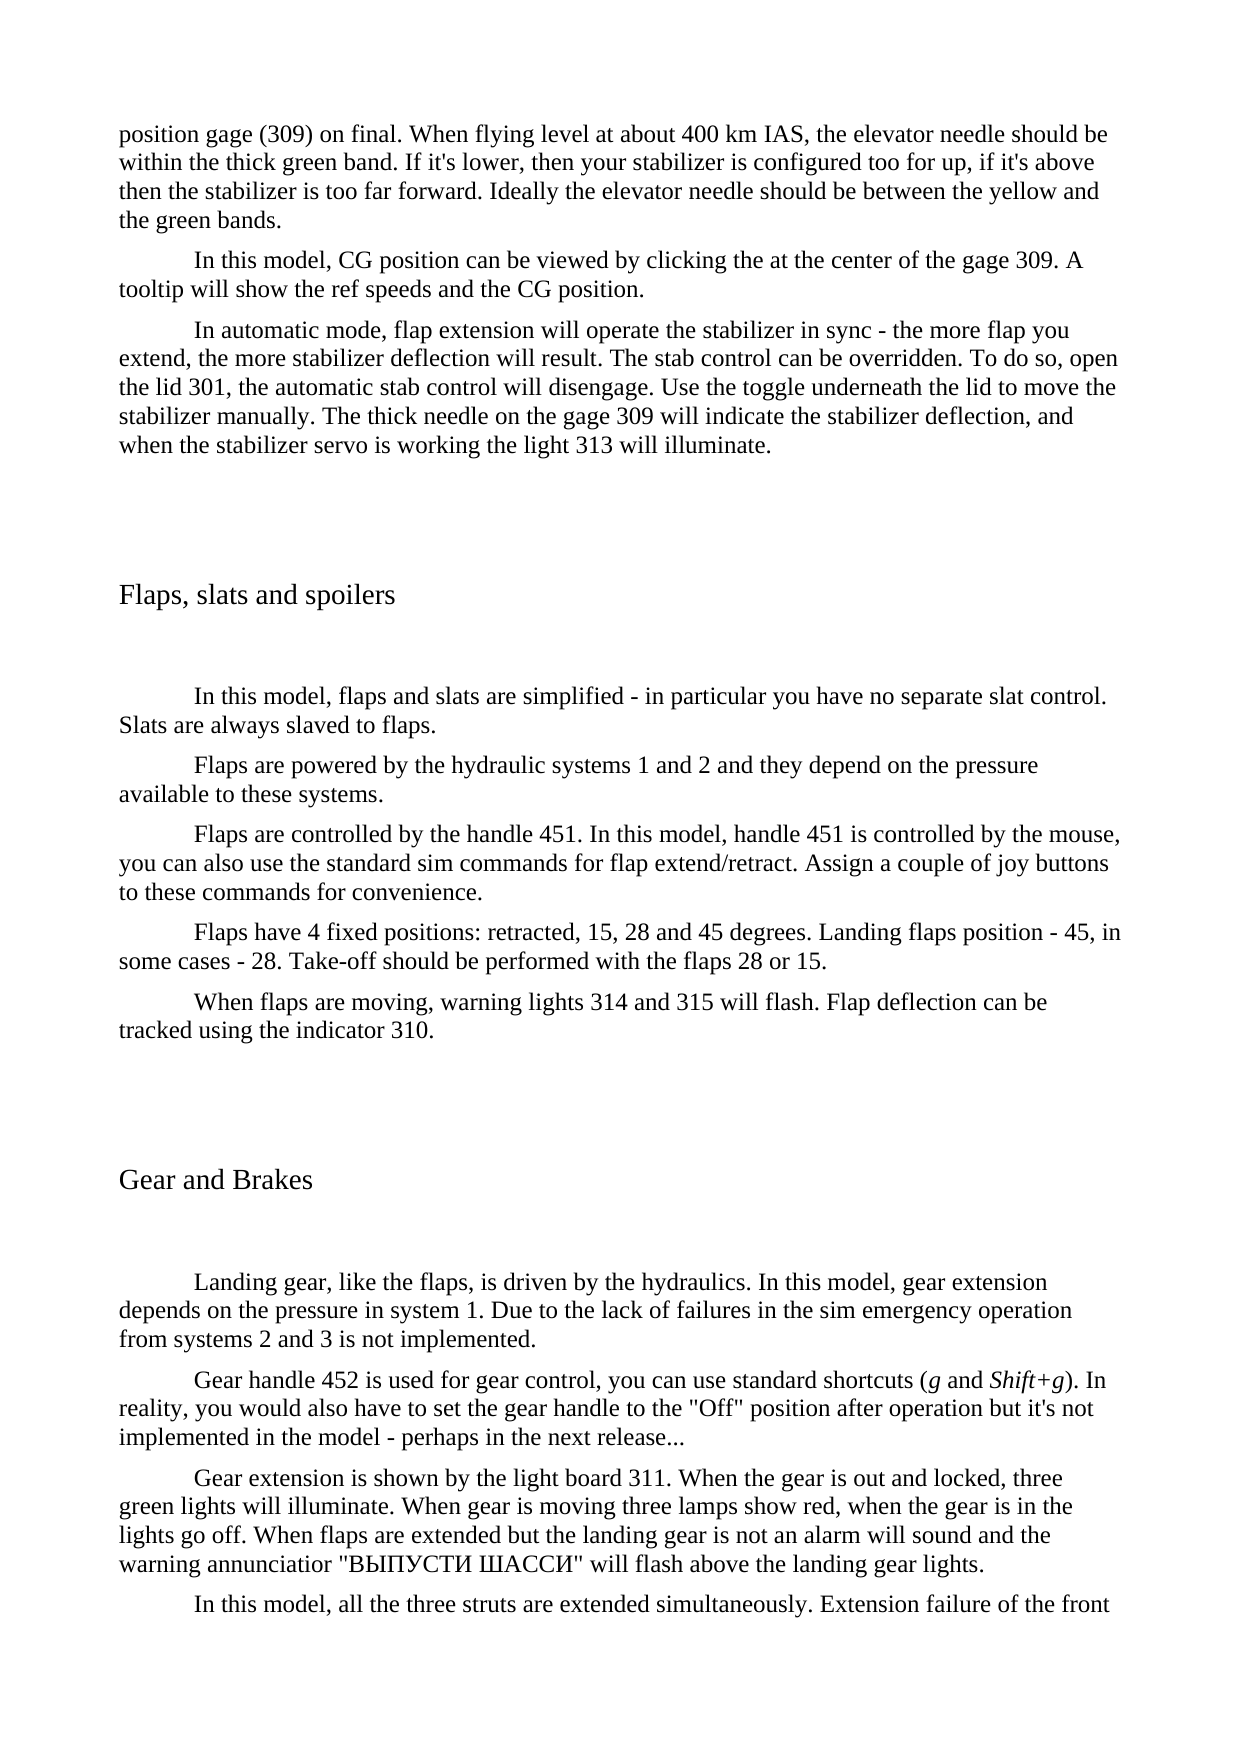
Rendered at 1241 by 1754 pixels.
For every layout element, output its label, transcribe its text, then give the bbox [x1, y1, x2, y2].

text Flaps are controlled by the handle 451. In this model, handle 451 is controlled by the mouse, you can also use the standard sim commands for flap extend/retract. Assign a couple of joy buttons to these commands for convenience. [119, 819, 1122, 906]
text Landing gear, like the flaps, is driven by the hydraulics. In this model, gear extension depends on the pressure in system 1. Due to the lack of failures in the sim emergency operation from systems 2 and 3 is not implemented. [119, 1267, 1122, 1353]
text Gear extension is shown by the light board 311. When the gear is out and locked, three green lights will illuminate. When gear is moving three lamps show red, when the gear is in the lights go off. When flaps are extended but the landing gear is not an alarm will sound and the warning annunciatior "ВЫПУСТИ ШАССИ" will flash above the landing gear lights. [119, 1463, 1122, 1578]
text In this model, CG position can be viewed by clicking the at the center of the gage 309. A tooltip will show the ref speeds and the CG position. [119, 246, 1122, 303]
text In this model, all the three struts are extended simultaneously. Extension failure of the front [119, 1589, 1122, 1618]
text Flaps are powered by the hydraulic systems 1 and 2 and they depend on the pressure available to these systems. [119, 750, 1122, 808]
text In automatic mode, flap extension will operate the stabilizer in sync - the more flap you extend, the more stabilizer deflection will result. The stab control can be overridden. To do so, open the lid 301, the automatic stab control will disengage. Use the toggle underneath the lid to move the stabilizer manually. The thick needle on the gage 309 will indicate the stabilizer deflection, and when the stabilizer servo is working the light 313 will illuminate. [119, 315, 1122, 458]
text In this model, flaps and slats are simplified - in particular you have no separate slat control. Slats are always slaved to flaps. [119, 681, 1122, 738]
text Gear handle 452 is used for gear control, you can use standard shortcuts (g and Shift+g). In reality, you would also have to set the gear handle to the "Off" position after operation but it's not implemented in the model - perhaps in the next release... [119, 1365, 1122, 1451]
text Flaps have 4 fixed positions: retracted, 15, 28 and 45 degrees. Landing flaps position - 45, in some cases - 28. Take-off should be performed with the flaps 28 or 15. [119, 917, 1122, 975]
text When flaps are moving, warning lights 314 and 315 will flash. Flap deflection can be tracked using the indicator 310. [119, 987, 1122, 1044]
text Flaps, slats and spoilers [119, 577, 1122, 610]
text position gage (309) on final. When flying level at about 400 km IAS, the elevator needle should be within the thick green band. If it's lower, then your stabilizer is configured too for up, if it's above then the stabilizer is too far forward. Ideally the elevator needle should be between the yellow and the green bands. [119, 119, 1122, 234]
text Gear and Brakes [119, 1162, 1122, 1196]
